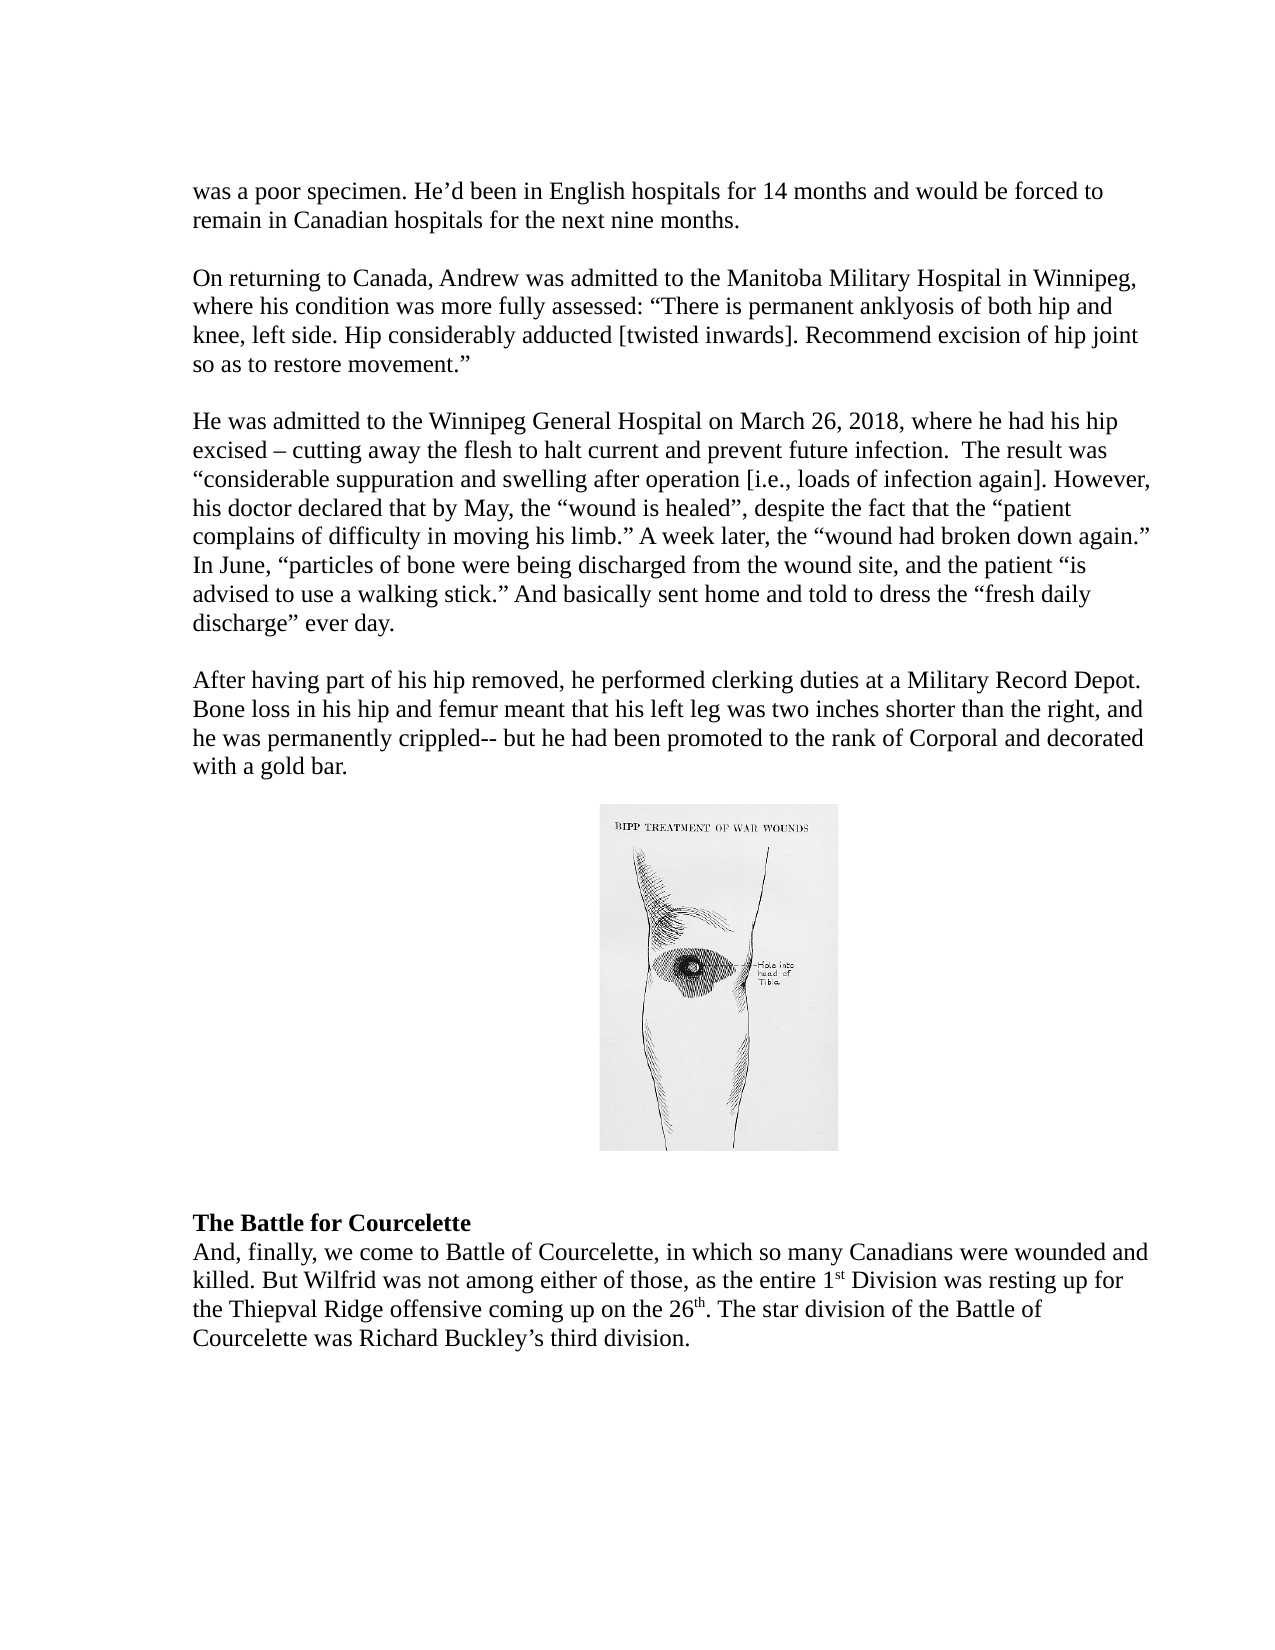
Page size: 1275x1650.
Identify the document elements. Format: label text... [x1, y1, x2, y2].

text On returning to Canada, Andrew was admitted to the Manitoba Military Hospital in Winnipeg, where his condition was more fully assessed: “There is permanent anklyosis of both hip and knee, left side. Hip considerably adducted [twisted inwards]. Recommend excision of hip joint so as to restore movement.” [192, 263, 1158, 378]
text He was admitted to the Winnipeg General Hospital on March 26, 2018, where he had his hip excised – cutting away the flesh to halt current and prevent future infection. The result was “considerable suppuration and swelling after operation [i.e., loads of infection again]. However, his doctor declared that by May, the “wound is healed”, despite the fact that the “patient complains of difficulty in moving his limb.” A week later, the “wound had broken down again.” In June, “particles of bone were being discharged from the wound site, and the patient “is advised to use a walking stick.” And basically sent home and told to dress the “fresh daily discharge” ever day. [192, 406, 1158, 636]
text After having part of his hip removed, he performed clerking duties at a Military Record Depot. Bone loss in his hip and femur meant that his left leg was two inches shorter than the right, and he was permanently crippled-- but he had been promoted to the rank of Corporal and decorated with a gold bar. [192, 665, 1158, 780]
text was a poor specimen. He’d been in English hospitals for 14 months and would be forced to remain in Canadian hospitals for the next nine months. [192, 176, 1158, 234]
text And, finally, we come to Battle of Courcelette, in which so many Canadians were wounded and killed. But Wilfrid was not among either of those, as the entire 1st Division was resting up for the Thiepval Ridge offensive coming up on the 26th. The star division of the Battle of Courcelette was Richard Buckley’s third division. [192, 1237, 1158, 1352]
text The Battle for Courcelette [192, 1208, 1158, 1237]
picture [599, 804, 839, 1151]
